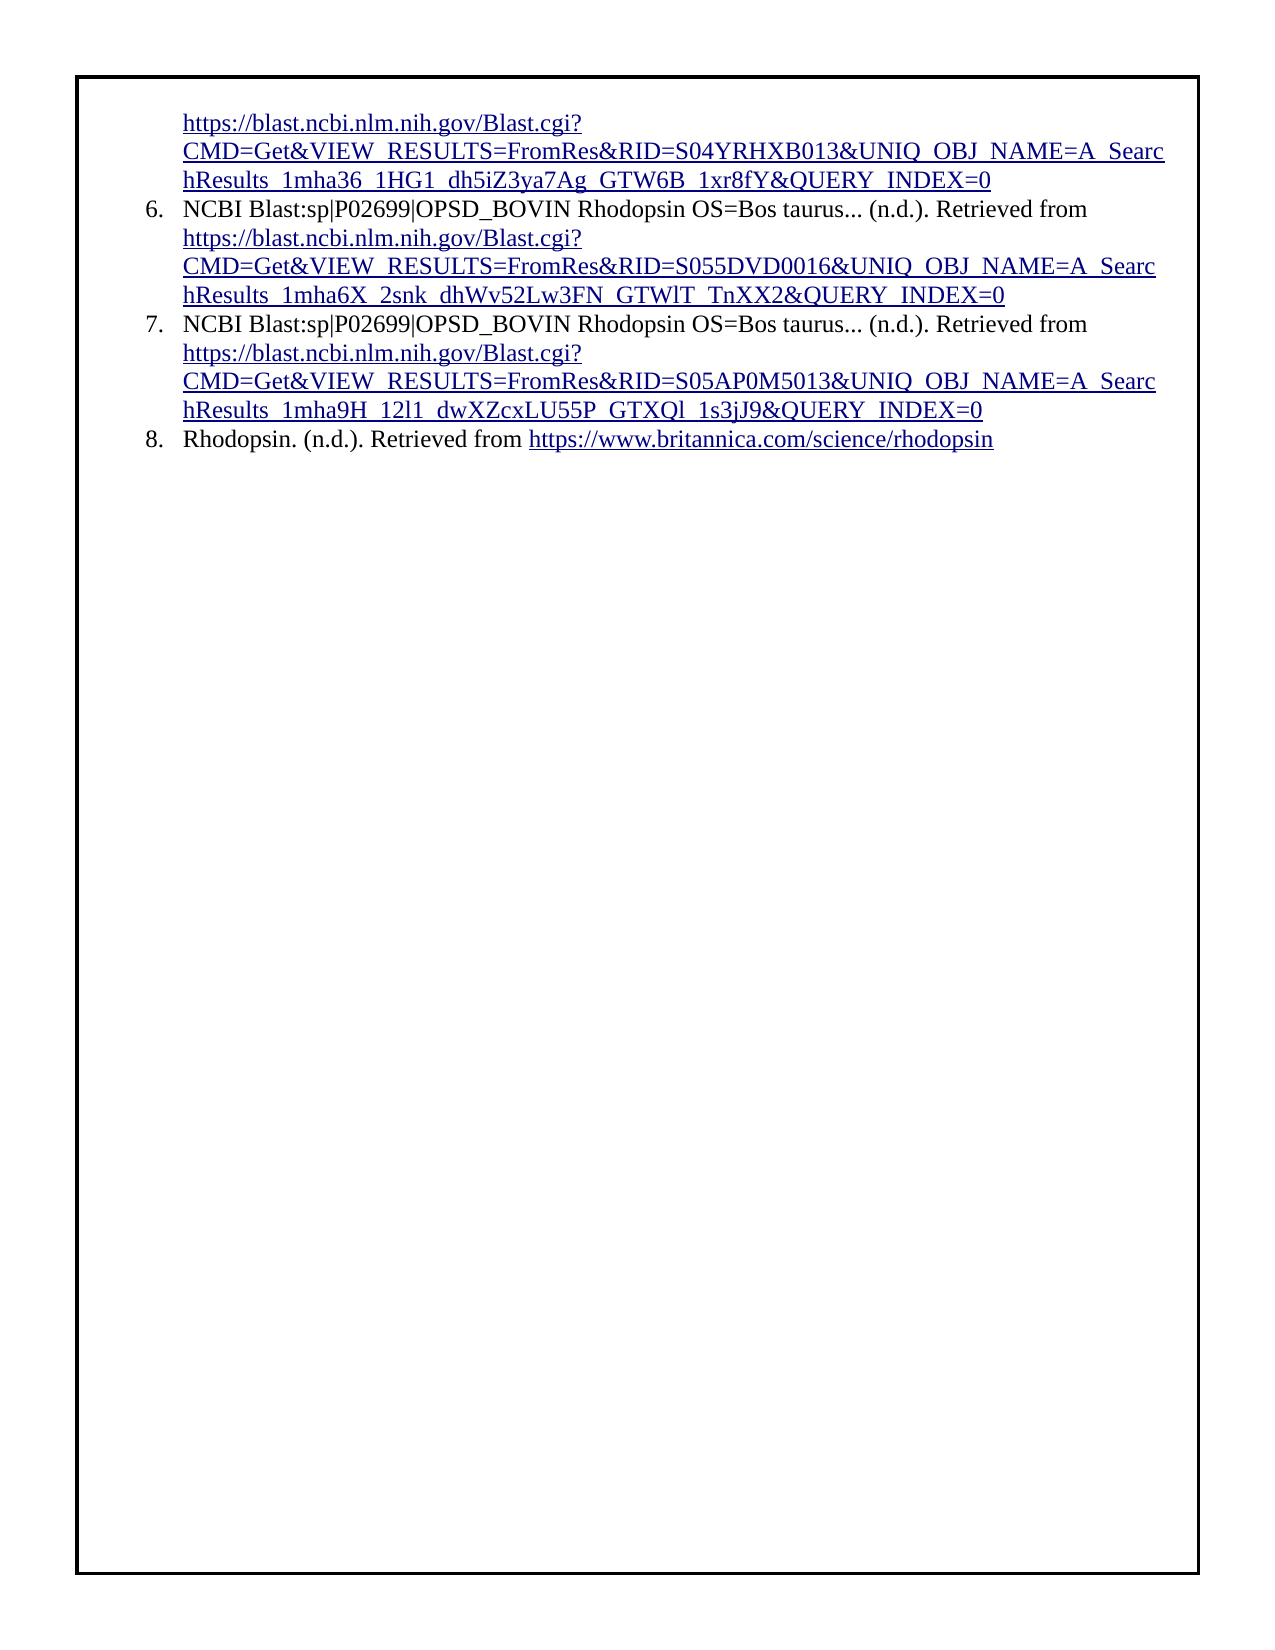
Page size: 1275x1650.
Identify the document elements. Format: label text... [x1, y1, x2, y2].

list NCBI Blast:sp|P02699|OPSD_BOVIN Rhodopsin OS=Bos taurus... (n.d.). Retrieved from https://blast.ncbi.nlm.nih.gov/Blast.cgi?CMD=Get&VIEW_RESULTS=FromRes&RID=S055DVD0016&UNIQ_OBJ_NAME=A_SearchResults_1mha6X_2snk_dhWv52Lw3FN_GTWlT_TnXX2&QUERY_INDEX=0 [145, 194, 1167, 309]
list NCBI Blast:sp|P02699|OPSD_BOVIN Rhodopsin OS=Bos taurus... (n.d.). Retrieved from https://blast.ncbi.nlm.nih.gov/Blast.cgi?CMD=Get&VIEW_RESULTS=FromRes&RID=S05AP0M5013&UNIQ_OBJ_NAME=A_SearchResults_1mha9H_12l1_dwXZcxLU55P_GTXQl_1s3jJ9&QUERY_INDEX=0 [145, 309, 1167, 424]
list https://blast.ncbi.nlm.nih.gov/Blast.cgi?CMD=Get&VIEW_RESULTS=FromRes&RID=S04YRHXB013&UNIQ_OBJ_NAME=A_SearchResults_1mha36_1HG1_dh5iZ3ya7Ag_GTW6B_1xr8fY&QUERY_INDEX=0 [145, 108, 1167, 194]
list Rhodopsin. (n.d.). Retrieved from https://www.britannica.com/science/rhodopsin [145, 424, 1167, 453]
